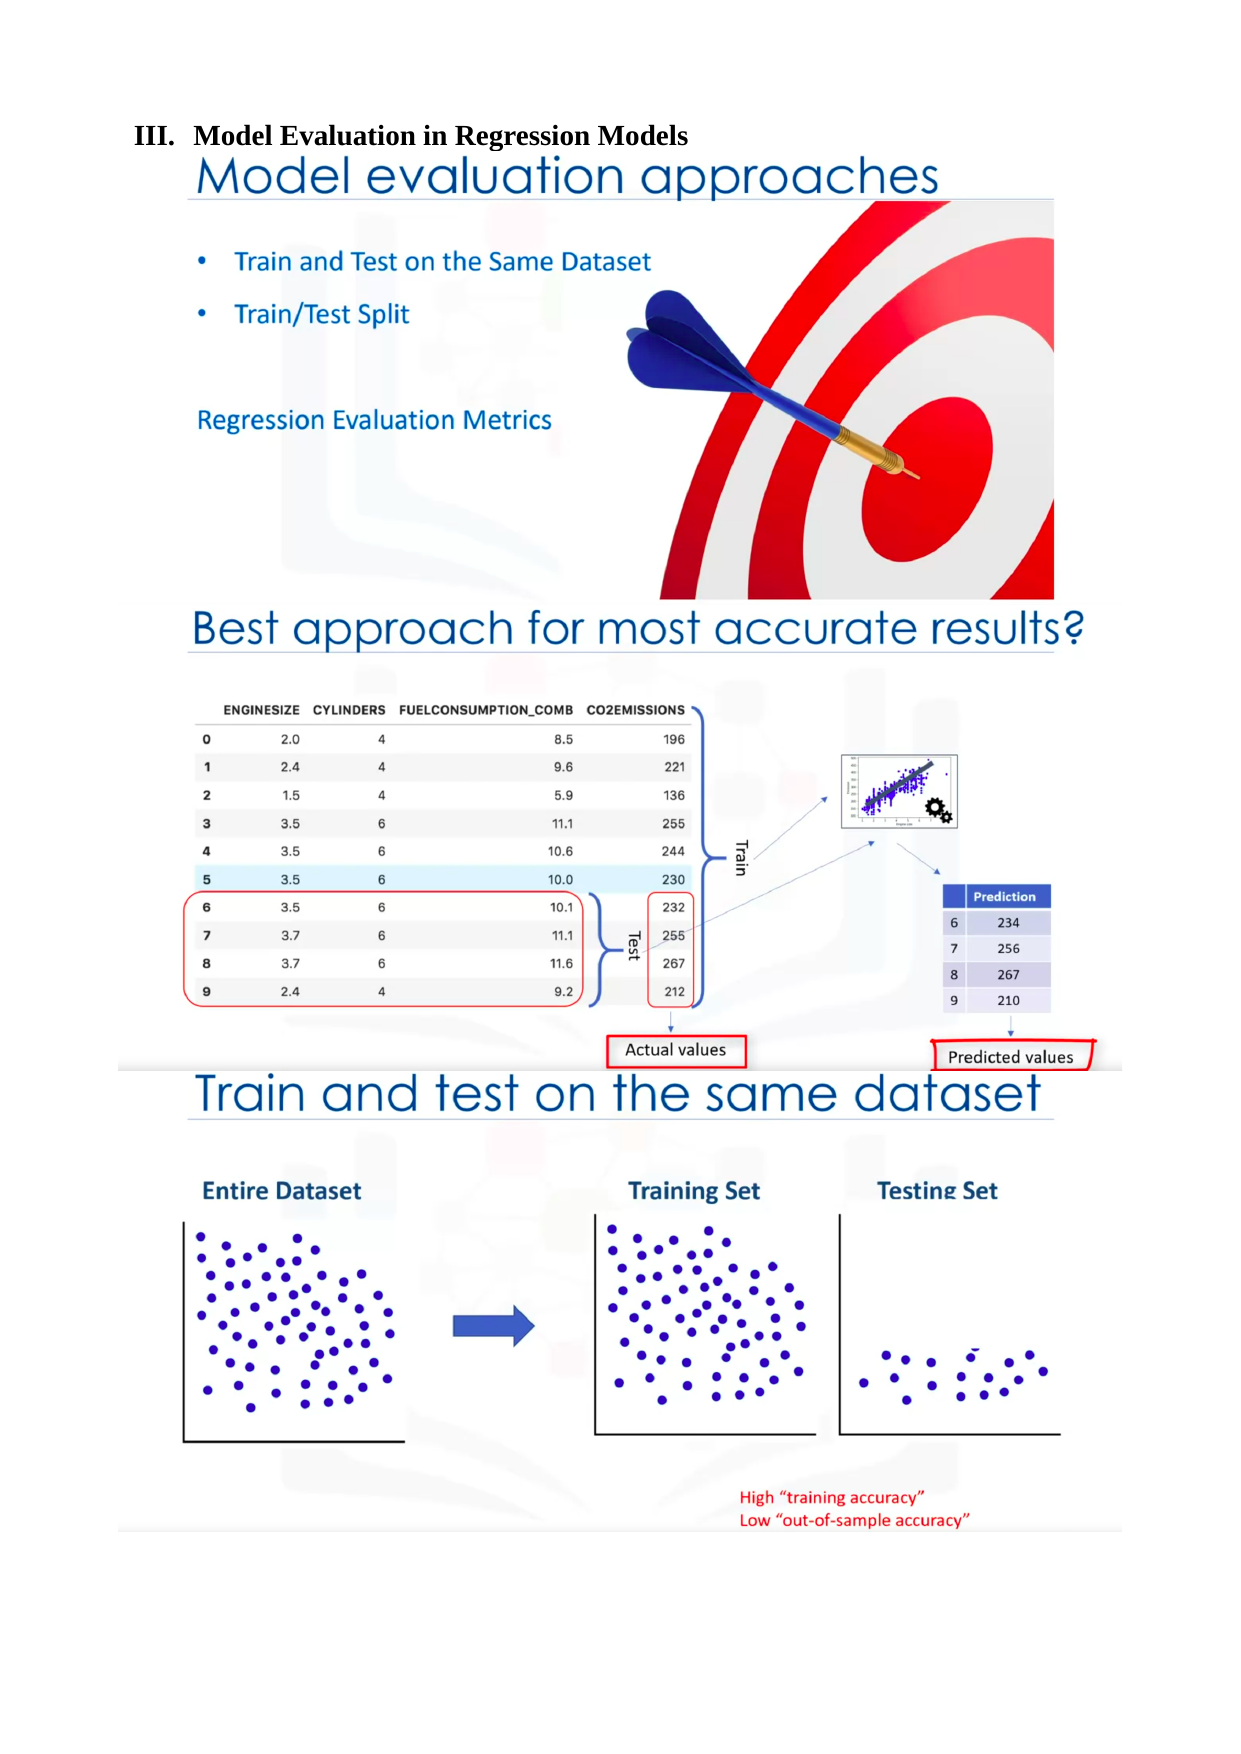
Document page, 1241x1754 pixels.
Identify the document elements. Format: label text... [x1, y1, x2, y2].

picture [118, 151, 1123, 1532]
list Model Evaluation in Regression Models [175, 118, 1122, 151]
